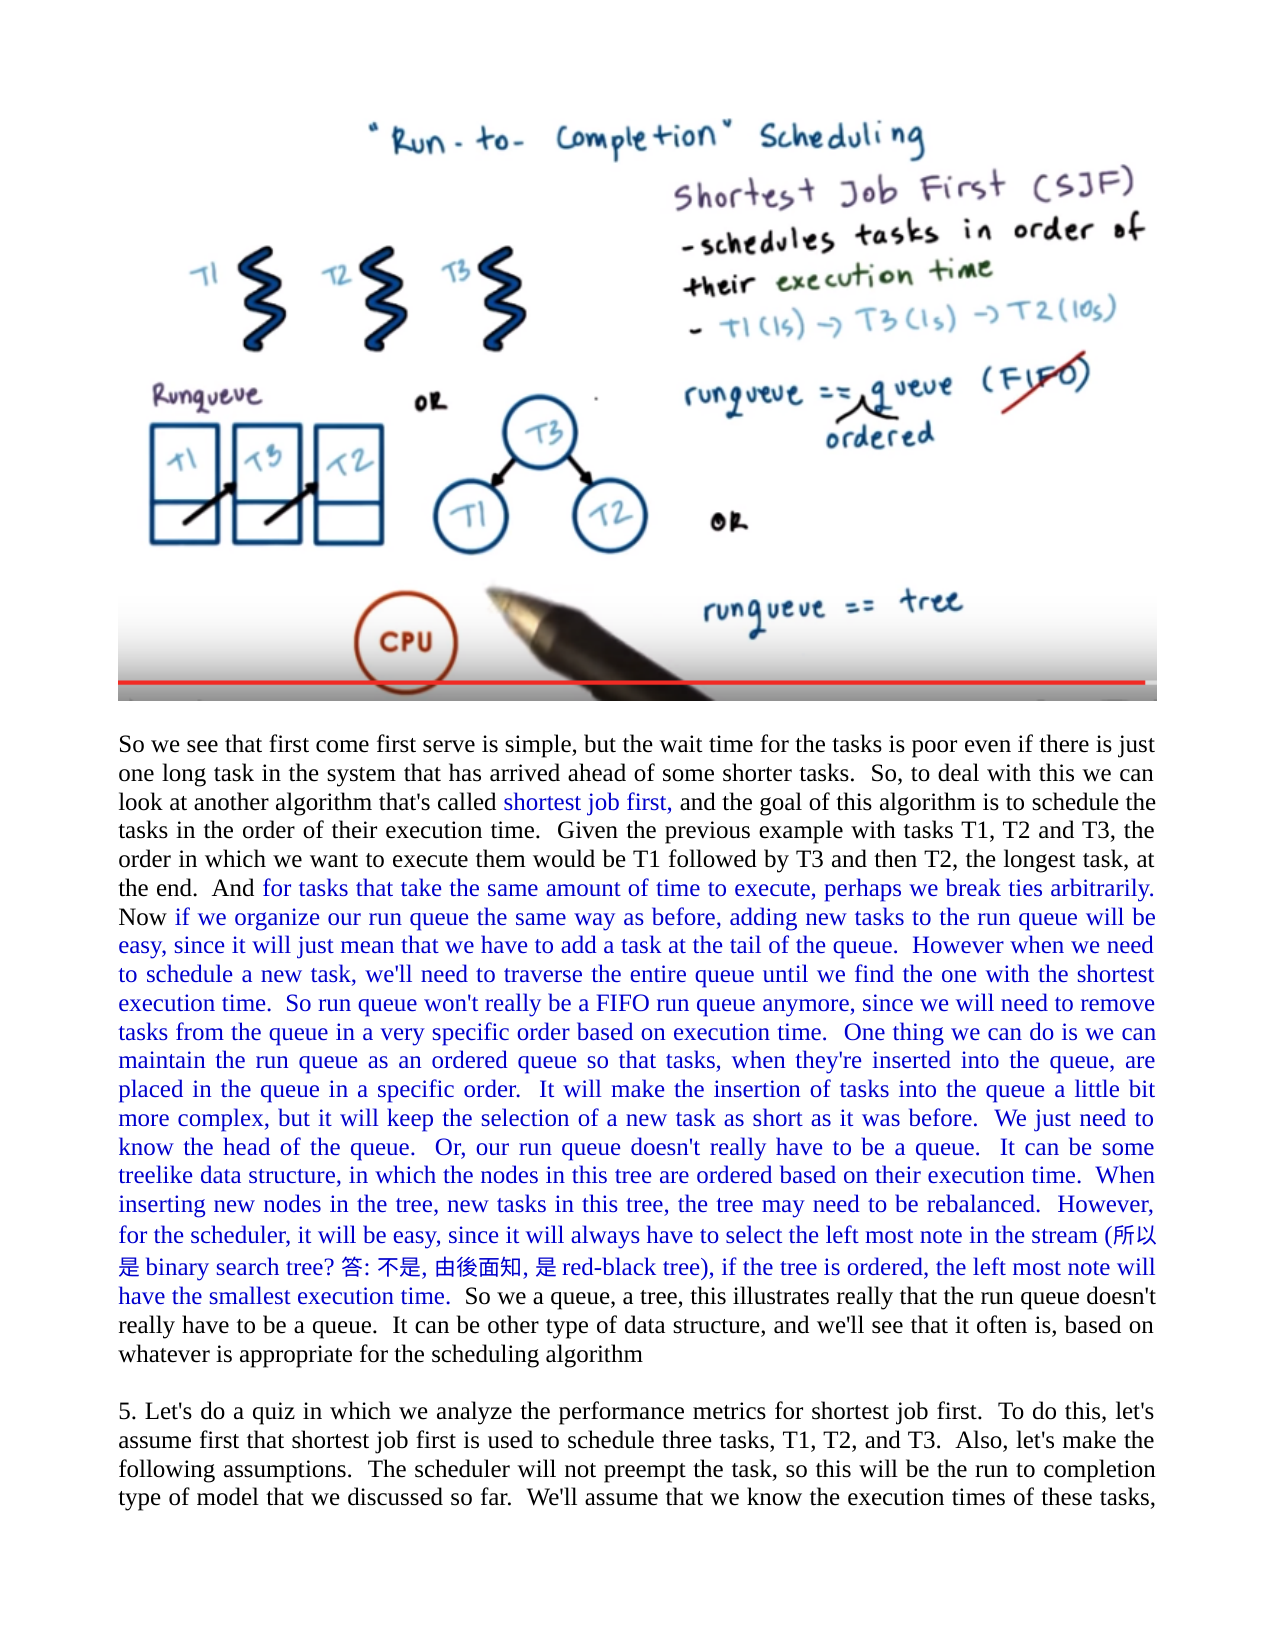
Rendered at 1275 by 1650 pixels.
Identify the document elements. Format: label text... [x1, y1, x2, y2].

picture [118, 118, 1157, 701]
text 5. Let's do a quiz in which we analyze the performance metrics for shortest job first. To do this, let's assume first that shortest job first is used to schedule three tasks, T1, T2, and T3. Also, let's make the following assumptions. The scheduler will not preempt the task, so this will be the run to completion type of model that we discussed so far. We'll assume that we know the execution times of these tasks, [118, 1396, 1157, 1511]
text So we see that first come first serve is simple, but the wait time for the tasks is poor even if there is just one long task in the system that has arrived ahead of some shorter tasks. So, to deal with this we can look at another algorithm that's called shortest job first, and the goal of this algorithm is to schedule the tasks in the order of their execution time. Given the previous example with tasks T1, T2 and T3, the order in which we want to execute them would be T1 followed by T3 and then T2, the longest task, at the end. And for tasks that take the same amount of time to execute, perhaps we break ties arbitrarily. Now if we organize our run queue the same way as before, adding new tasks to the run queue will be easy, since it will just mean that we have to add a task at the tail of the queue. However when we need to schedule a new task, we'll need to traverse the entire queue until we find the one with the shortest execution time. So run queue won't really be a FIFO run queue anymore, since we will need to remove tasks from the queue in a very specific order based on execution time. One thing we can do is we can maintain the run queue as an ordered queue so that tasks, when they're inserted into the queue, are placed in the queue in a specific order. It will make the insertion of tasks into the queue a little bit more complex, but it will keep the selection of a new task as short as it was before. We just need to know the head of the queue. Or, our run queue doesn't really have to be a queue. It can be some treelike data structure, in which the nodes in this tree are ordered based on their execution time. When inserting new nodes in the tree, new tasks in this tree, the tree may need to be rebalanced. However, for the scheduler, it will be easy, since it will always have to select the left most note in the stream (所以是 binary search tree? 答: 不是, 由後面知, 是red-black tree), if the tree is ordered, the left most note will have the smallest execution time. So we a queue, a tree, this illustrates really that the run queue doesn't really have to be a queue. It can be other type of data structure, and we'll see that it often is, based on whatever is appropriate for the scheduling algorithm [118, 729, 1157, 1367]
